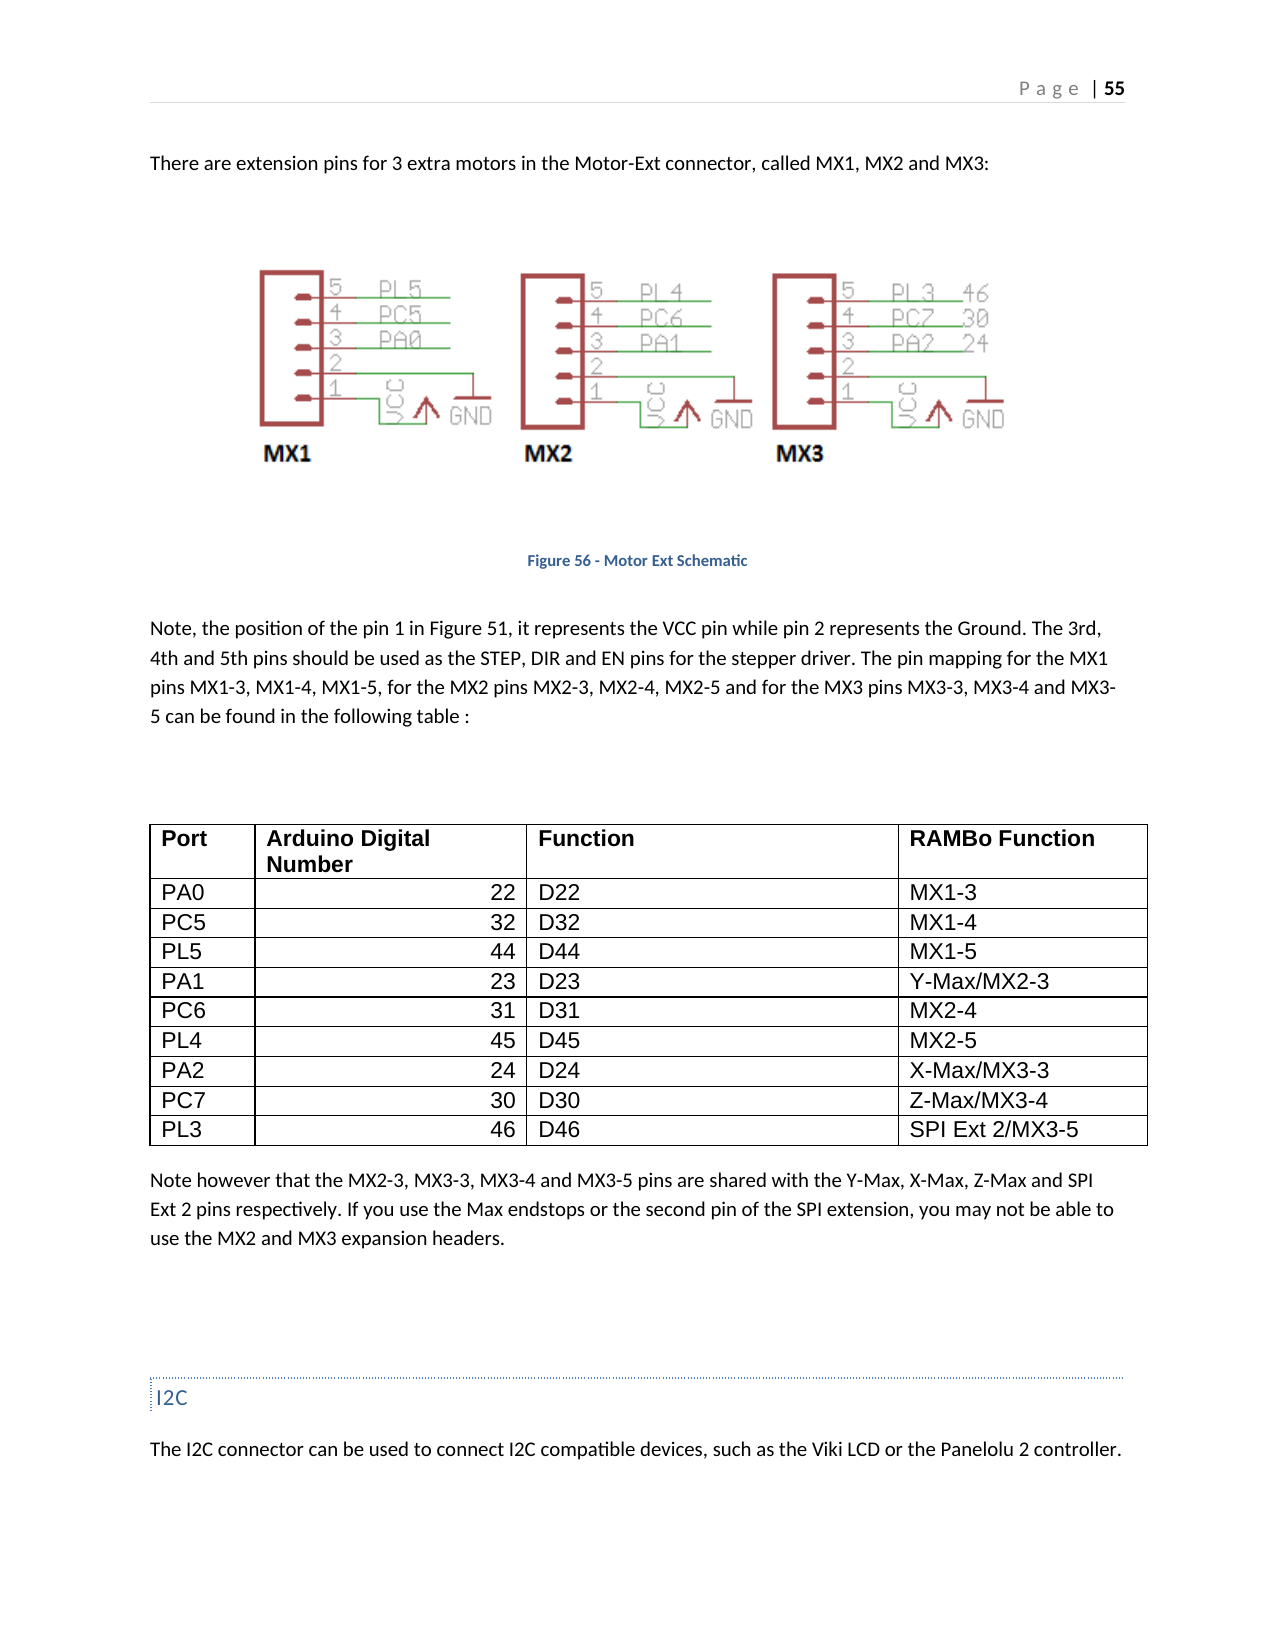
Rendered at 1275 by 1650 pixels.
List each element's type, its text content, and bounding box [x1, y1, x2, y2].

table_cell PL5 [151, 938, 254, 967]
table_cell D32 [527, 909, 898, 937]
text Note, the position of the pin 1 in Figure 51, it represents the VCC pin while pin 2 represents the Ground. The 3rd, 4th and 5th pins should be used as the STEP, DIR and EN pins for the stepper driver. The pin mapping for the MX1 pins MX1-3, MX1-4, MX1-5, for the MX2 pins MX2-3, MX2-4, MX2-5 and for the MX3 pins MX3-3, MX3-4 and MX3-5 can be found in the following table : [150, 616, 1125, 728]
table_cell Z-Max/MX3-4 [899, 1087, 1147, 1115]
table_cell PL3 [151, 1116, 254, 1145]
table_cell MX1-5 [899, 938, 1147, 967]
table_header Function [527, 825, 898, 878]
table_cell X-Max/MX3-3 [899, 1057, 1147, 1086]
table_cell 32 [256, 909, 526, 937]
table_header RAMBo Function [899, 825, 1147, 878]
table_cell Y-Max/MX2-3 [899, 968, 1147, 996]
table_cell D46 [527, 1116, 898, 1145]
table_cell D23 [527, 968, 898, 996]
table_cell PC6 [151, 998, 254, 1026]
table_cell D24 [527, 1057, 898, 1086]
table_cell SPI Ext 2/MX3-5 [899, 1116, 1147, 1145]
table_cell D44 [527, 938, 898, 967]
text Figure 56 - Motor Ext Schematic [150, 551, 1125, 571]
text The I2C connector can be used to connect I2C compatible devices, such as the Viki LCD or the Panelolu 2 controller. [150, 1436, 1125, 1461]
table_header Arduino Digital Number [256, 825, 526, 878]
table_cell 22 [256, 879, 526, 907]
table_cell D31 [527, 998, 898, 1026]
table_cell D22 [527, 879, 898, 907]
table_cell 44 [256, 938, 526, 967]
table_cell 23 [256, 968, 526, 996]
table_cell PL4 [151, 1027, 254, 1056]
table_cell MX1-4 [899, 909, 1147, 937]
table_cell 46 [256, 1116, 526, 1145]
table_cell MX1-3 [899, 879, 1147, 907]
table_cell PA1 [151, 968, 254, 996]
table_cell 31 [256, 998, 526, 1026]
table_cell D45 [527, 1027, 898, 1056]
table_cell D30 [527, 1087, 898, 1115]
table_cell 24 [256, 1057, 526, 1086]
table_cell PC5 [151, 909, 254, 937]
table_cell PA2 [151, 1057, 254, 1086]
table_cell 45 [256, 1027, 526, 1056]
table_cell MX2-4 [899, 998, 1147, 1026]
table_cell MX2-5 [899, 1027, 1147, 1056]
table_cell PA0 [151, 879, 254, 907]
text Note however that the MX2-3, MX3-3, MX3-4 and MX3-5 pins are shared with the Y-Max, X-Max, Z-Max and SPI Ext 2 pins respectively. If you use the Max endstops or the second pin of the SPI extension, you may not be able to use the MX2 and MX3 expansion headers. [150, 1167, 1125, 1251]
subtitle I2C [150, 1377, 1125, 1411]
text There are extension pins for 3 extra motors in the Motor-Ext connector, called MX1, MX2 and MX3: [150, 150, 1125, 175]
table_cell PC7 [151, 1087, 254, 1115]
table_cell 30 [256, 1087, 526, 1115]
table_header Port [151, 825, 254, 878]
